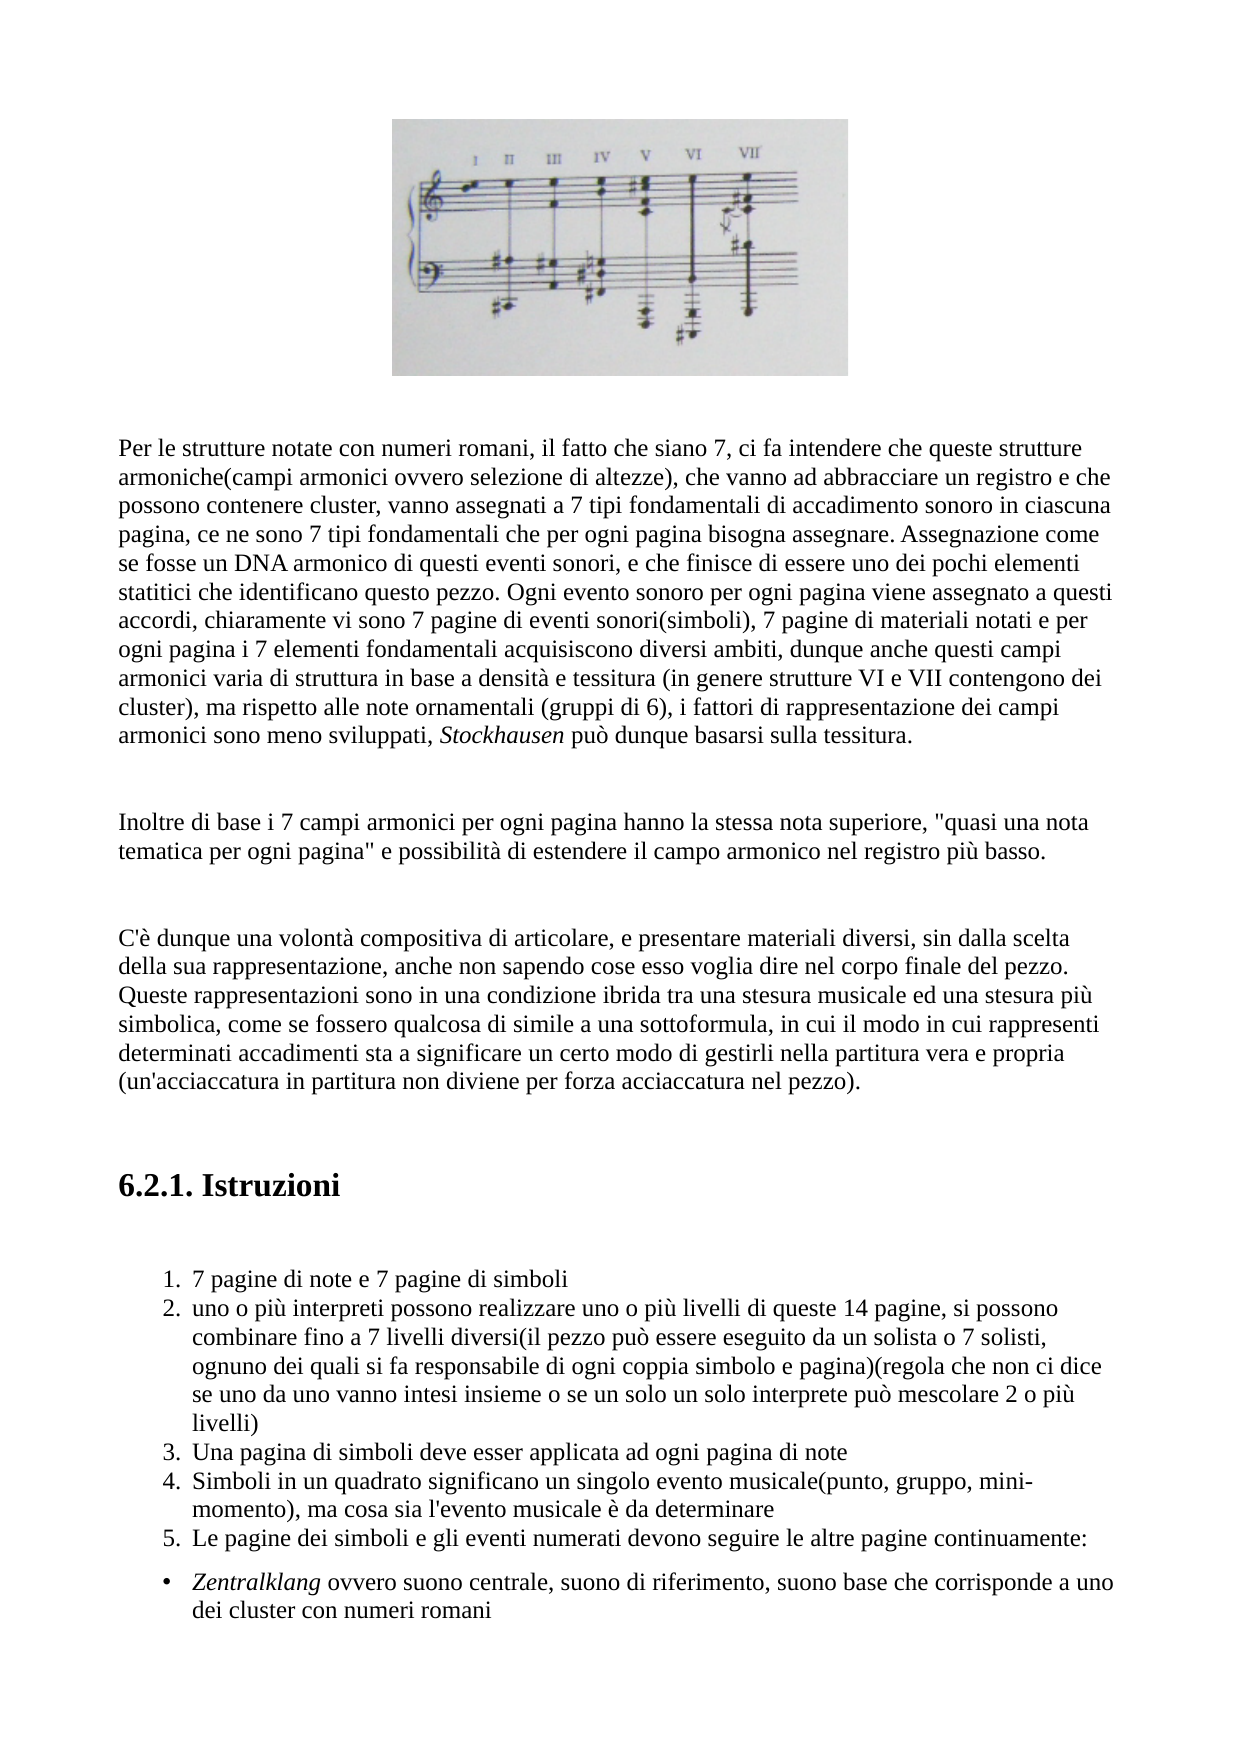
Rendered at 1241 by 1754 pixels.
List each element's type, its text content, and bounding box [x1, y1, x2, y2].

list Simboli in un quadrato significano un singolo evento musicale(punto, gruppo, mini-momento), ma cosa sia l'evento musicale è da determinare [162, 1466, 1122, 1523]
text Inoltre di base i 7 campi armonici per ogni pagina hanno la stessa nota superiore, "quasi una nota tematica per ogni pagina" e possibilità di estendere il campo armonico nel registro più basso. [118, 807, 1122, 865]
subtitle 6.2.1. Istruzioni [118, 1166, 1122, 1204]
list Le pagine dei simboli e gli eventi numerati devono seguire le altre pagine continuamente: [162, 1523, 1122, 1552]
list uno o più interpreti possono realizzare uno o più livelli di queste 14 pagine, si possono combinare fino a 7 livelli diversi(il pezzo può essere eseguito da un solista o 7 solisti, ognuno dei quali si fa responsabile di ogni coppia simbolo e pagina)(regola che non ci dice se uno da uno vanno intesi insieme o se un solo un solo interprete può mescolare 2 o più livelli) [162, 1293, 1122, 1437]
picture [392, 119, 849, 376]
text C'è dunque una volontà compositiva di articolare, e presentare materiali diversi, sin dalla scelta della sua rappresentazione, anche non sapendo cose esso voglia dire nel corpo finale del pezzo. Queste rappresentazioni sono in una condizione ibrida tra una stesura musicale ed una stesura più simbolica, come se fossero qualcosa di simile a una sottoformula, in cui il modo in cui rappresenti determinati accadimenti sta a significare un certo modo di gestirli nella partitura vera e propria (un'acciaccatura in partitura non diviene per forza acciaccatura nel pezzo). [118, 923, 1122, 1095]
list 7 pagine di note e 7 pagine di simboli [162, 1264, 1122, 1293]
list Una pagina di simboli deve esser applicata ad ogni pagina di note [162, 1437, 1122, 1466]
list Zentralklang ovvero suono centrale, suono di riferimento, suono base che corrisponde a uno dei cluster con numeri romani [162, 1567, 1122, 1624]
text Per le strutture notate con numeri romani, il fatto che siano 7, ci fa intendere che queste strutture armoniche(campi armonici ovvero selezione di altezze), che vanno ad abbracciare un registro e che possono contenere cluster, vanno assegnati a 7 tipi fondamentali di accadimento sonoro in ciascuna pagina, ce ne sono 7 tipi fondamentali che per ogni pagina bisogna assegnare. Assegnazione come se fosse un DNA armonico di questi eventi sonori, e che finisce di essere uno dei pochi elementi statitici che identificano questo pezzo. Ogni evento sonoro per ogni pagina viene assegnato a questi accordi, chiaramente vi sono 7 pagine di eventi sonori(simboli), 7 pagine di materiali notati e per ogni pagina i 7 elementi fondamentali acquisiscono diversi ambiti, dunque anche questi campi armonici varia di struttura in base a densità e tessitura (in genere strutture VI e VII contengono dei cluster), ma rispetto alle note ornamentali (gruppi di 6), i fattori di rappresentazione dei campi armonici sono meno sviluppati, Stockhausen può dunque basarsi sulla tessitura. [118, 433, 1122, 749]
